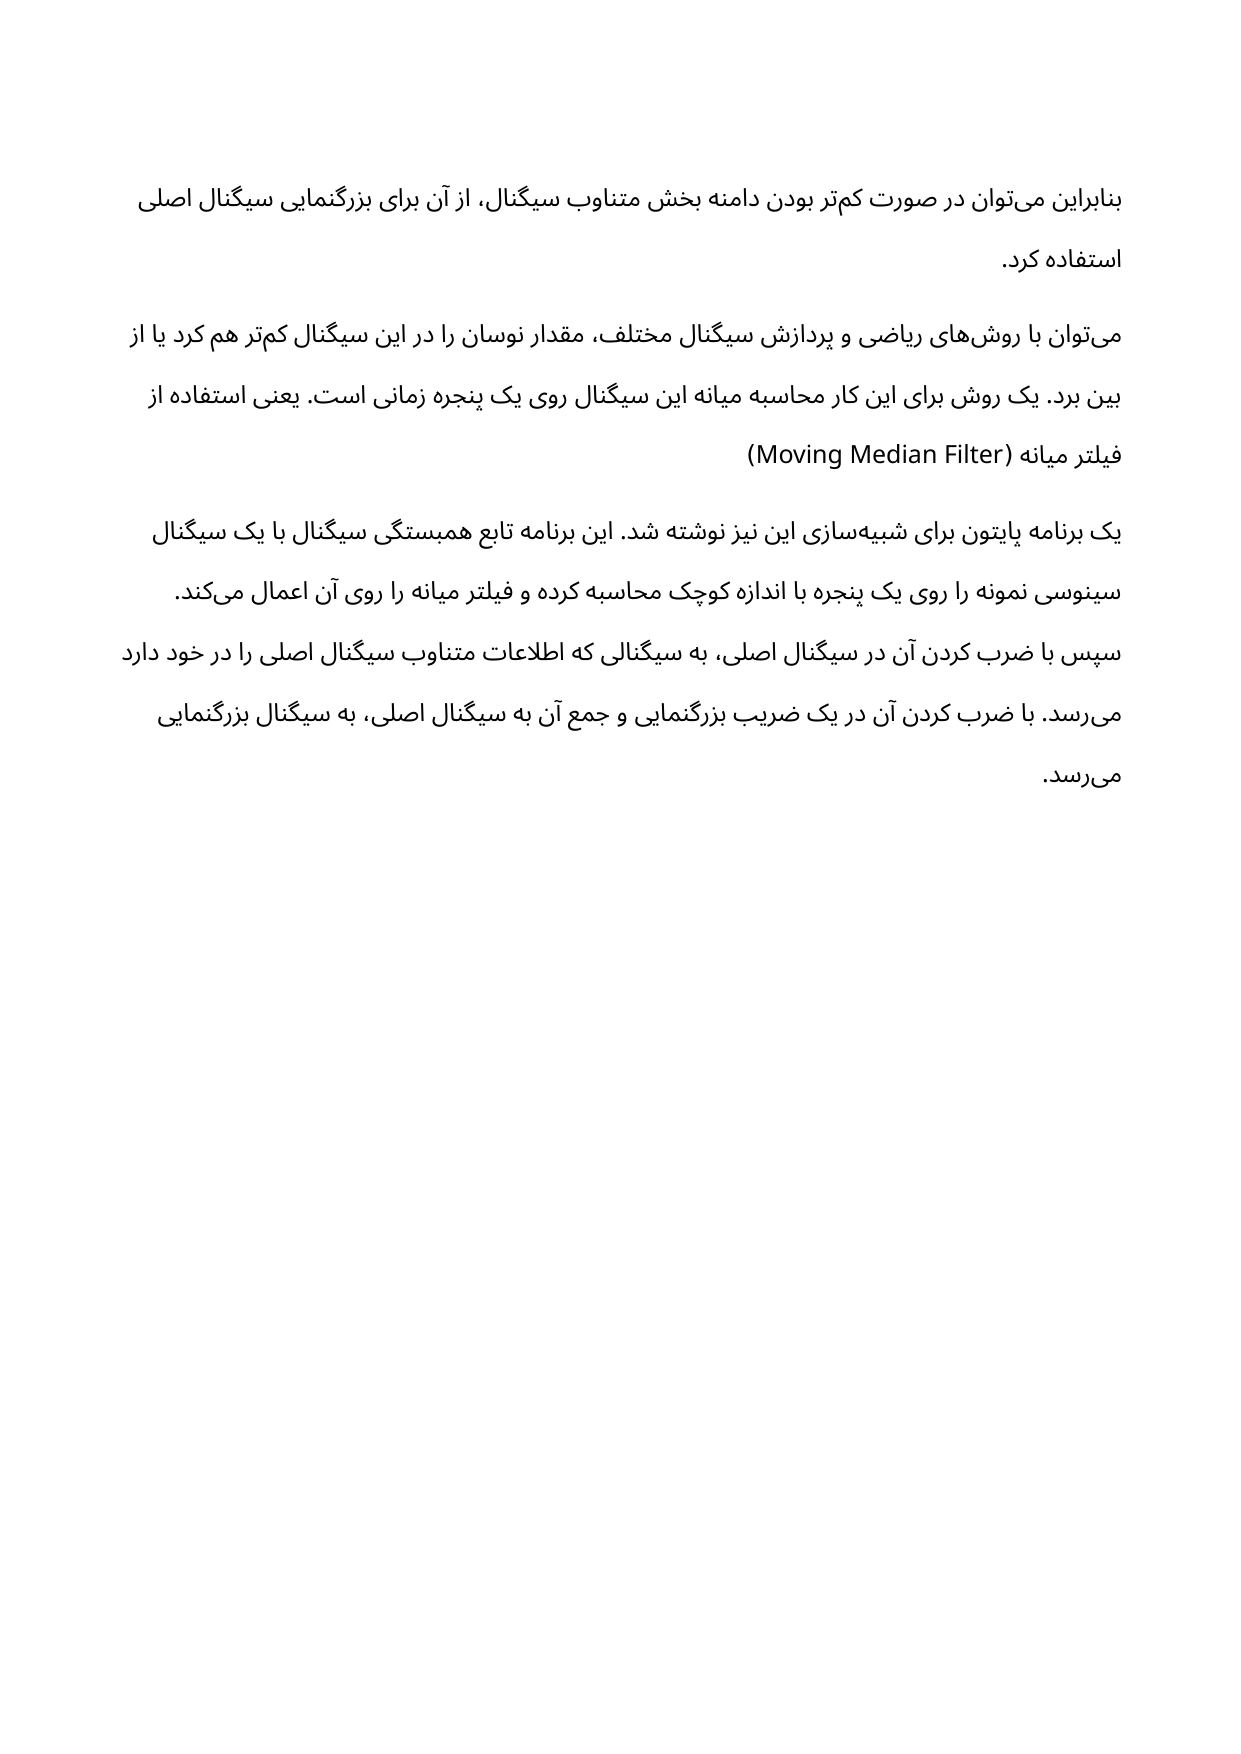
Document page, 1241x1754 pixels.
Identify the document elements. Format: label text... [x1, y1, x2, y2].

text می‌توان با روش‌های ریاضی و پردازش سیگنال مختلف، مقدار نوسان را در این سیگنال کم‌تر هم کرد یا از بین برد. یک روش برای این کار محاسبه میانه این سیگنال روی یک پنجره زمانی است. یعنی استفاده از فیلتر میانه (Moving Median Filter) [118, 308, 1122, 482]
text بنابراین می‌توان در صورت کم‌تر بودن دامنه بخش متناوب سیگنال، از آن برای بزرگنمایی سیگنال اصلی استفاده کرد. [118, 172, 1122, 285]
text یک برنامه پایتون برای شبیه‌سازی این نیز نوشته شد. این برنامه تابع همبستگی سیگنال با یک سیگنال سینوسی نمونه را روی یک پنجره با اندازه کوچک محاسبه کرده و فیلتر میانه را روی آن اعمال می‌کند. سپس با ضرب کردن آن در سیگنال اصلی، به سیگنالی که اطلاعات متناوب سیگنال اصلی را در خود دارد می‌رسد. با ضرب کردن آن در یک ضریب بزرگنمایی و جمع آن به سیگنال اصلی، به سیگنال بزرگنمایی می‌رسد. [118, 505, 1122, 800]
